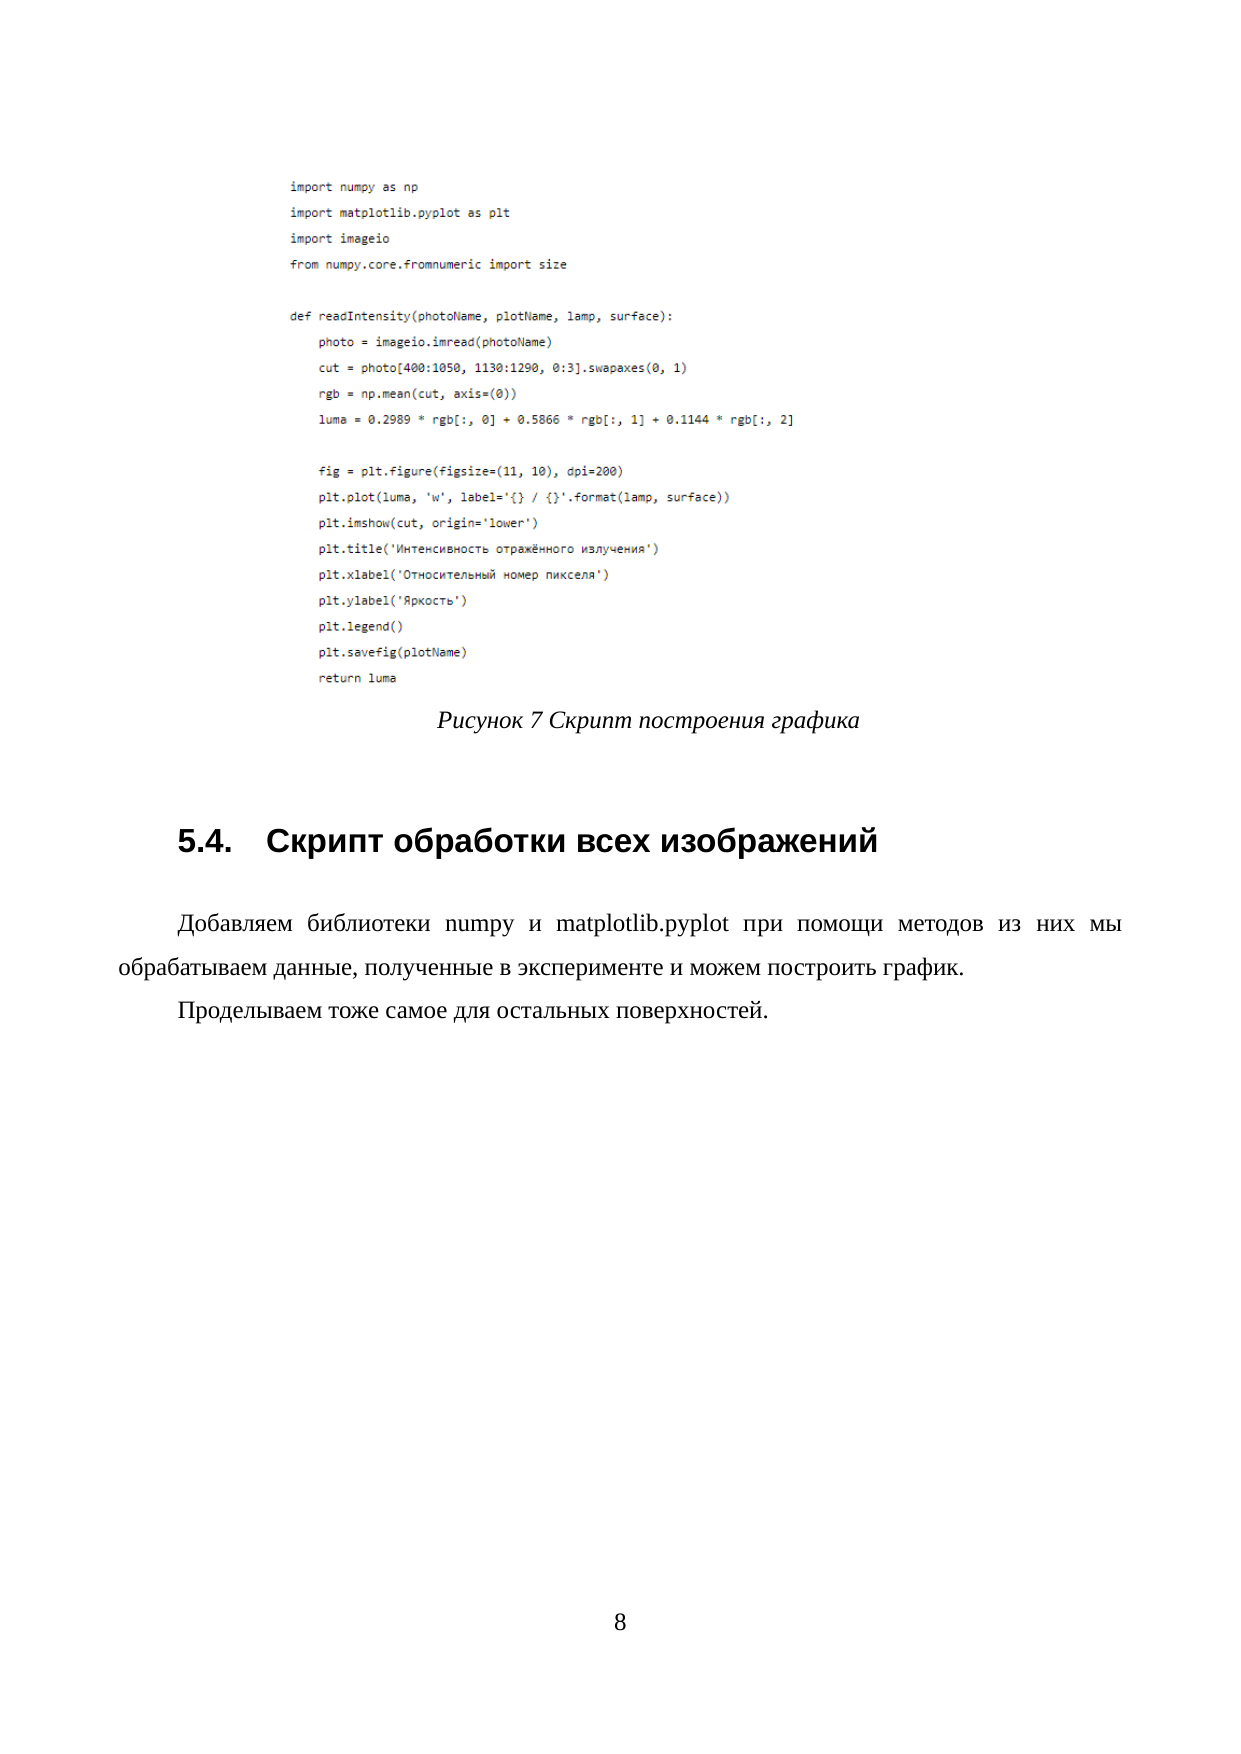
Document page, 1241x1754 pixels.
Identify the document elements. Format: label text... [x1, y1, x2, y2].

picture [282, 176, 1018, 692]
subtitle Скрипт обработки всех изображений [118, 821, 1122, 860]
text Рисунок 7 Скрипт построения графика [118, 706, 1122, 734]
text Проделываем тоже самое для остальных поверхностей. [118, 995, 1122, 1023]
text Добавляем библиотеки numpy и matplotlib.pyplot при помощи методов из них мы обрабатываем данные, полученные в эксперименте и можем построить график. [118, 908, 1122, 980]
